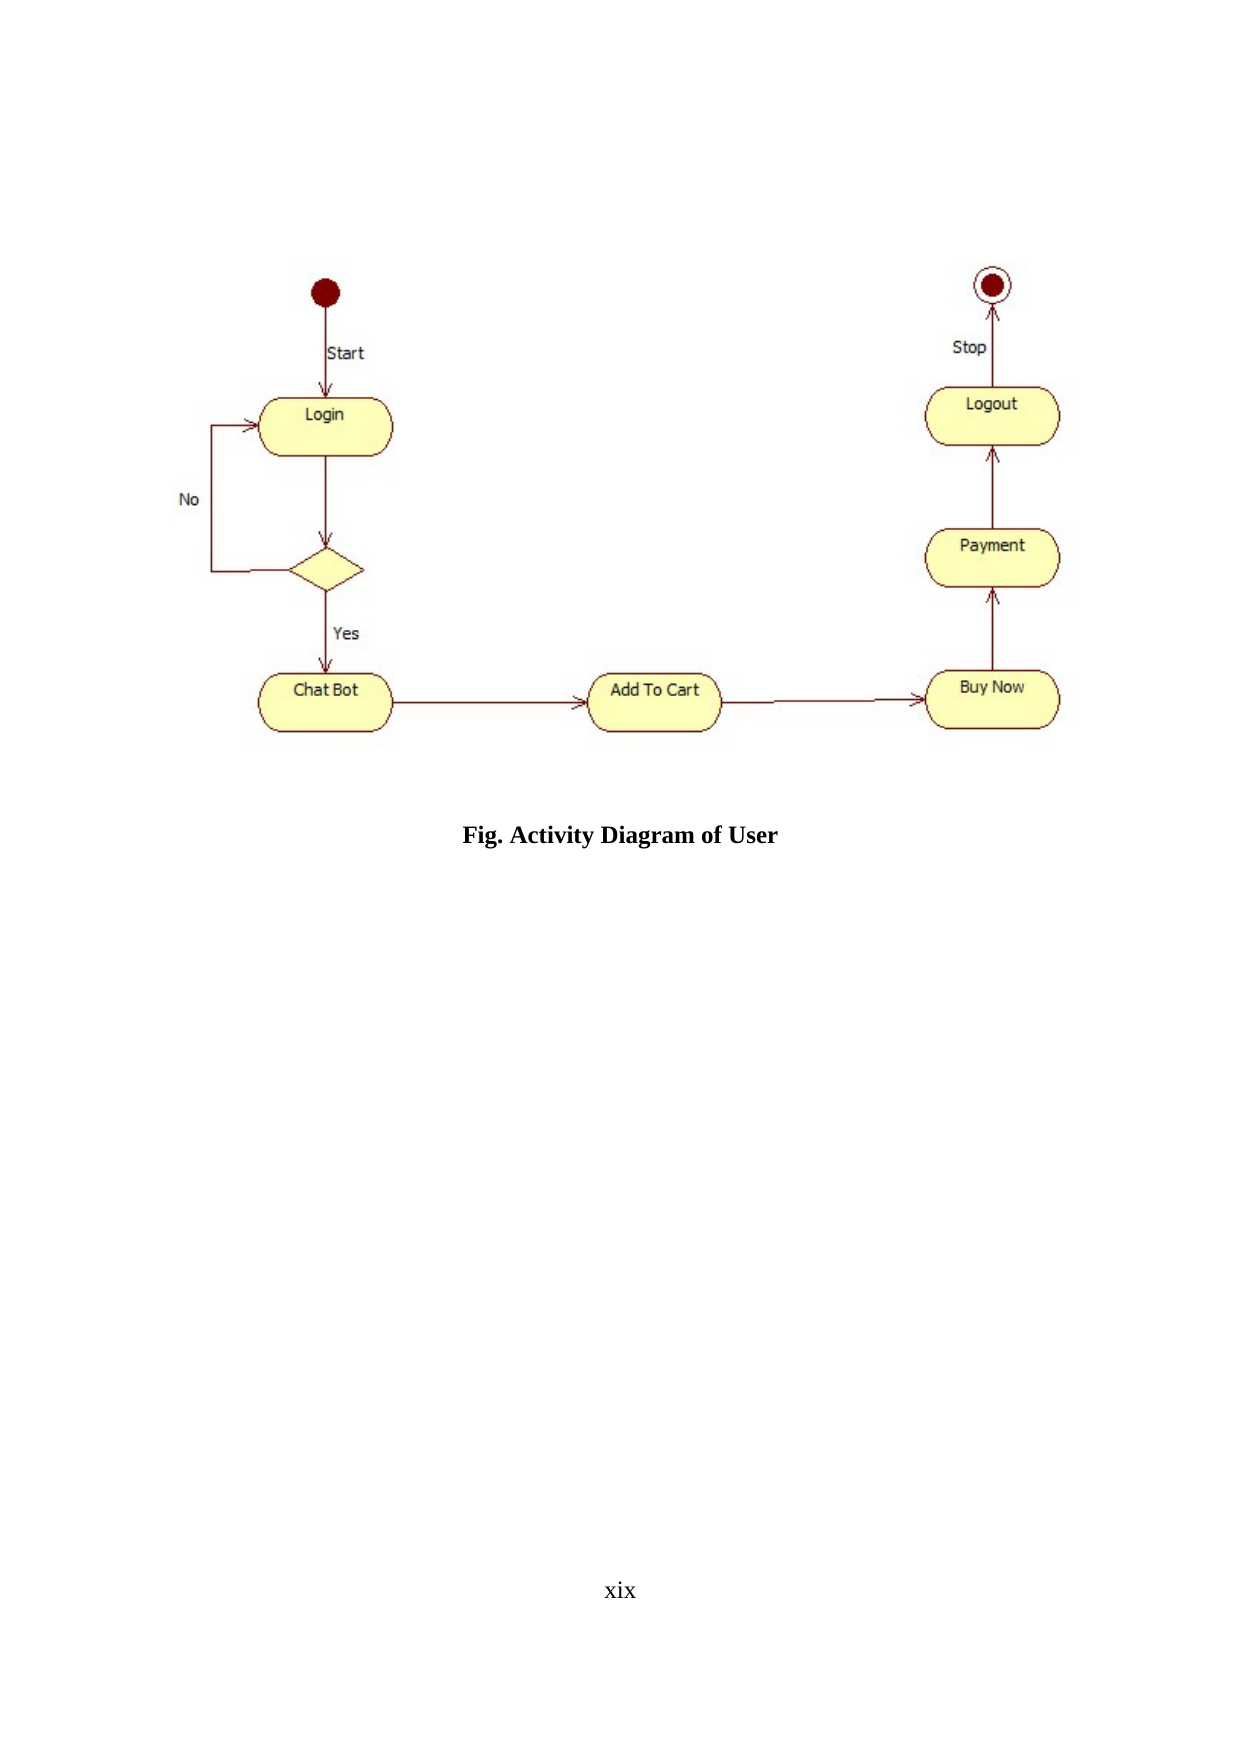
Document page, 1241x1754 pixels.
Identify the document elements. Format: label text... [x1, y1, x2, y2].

picture [150, 236, 1091, 763]
text Fig. Activity Diagram of User [150, 820, 1090, 849]
